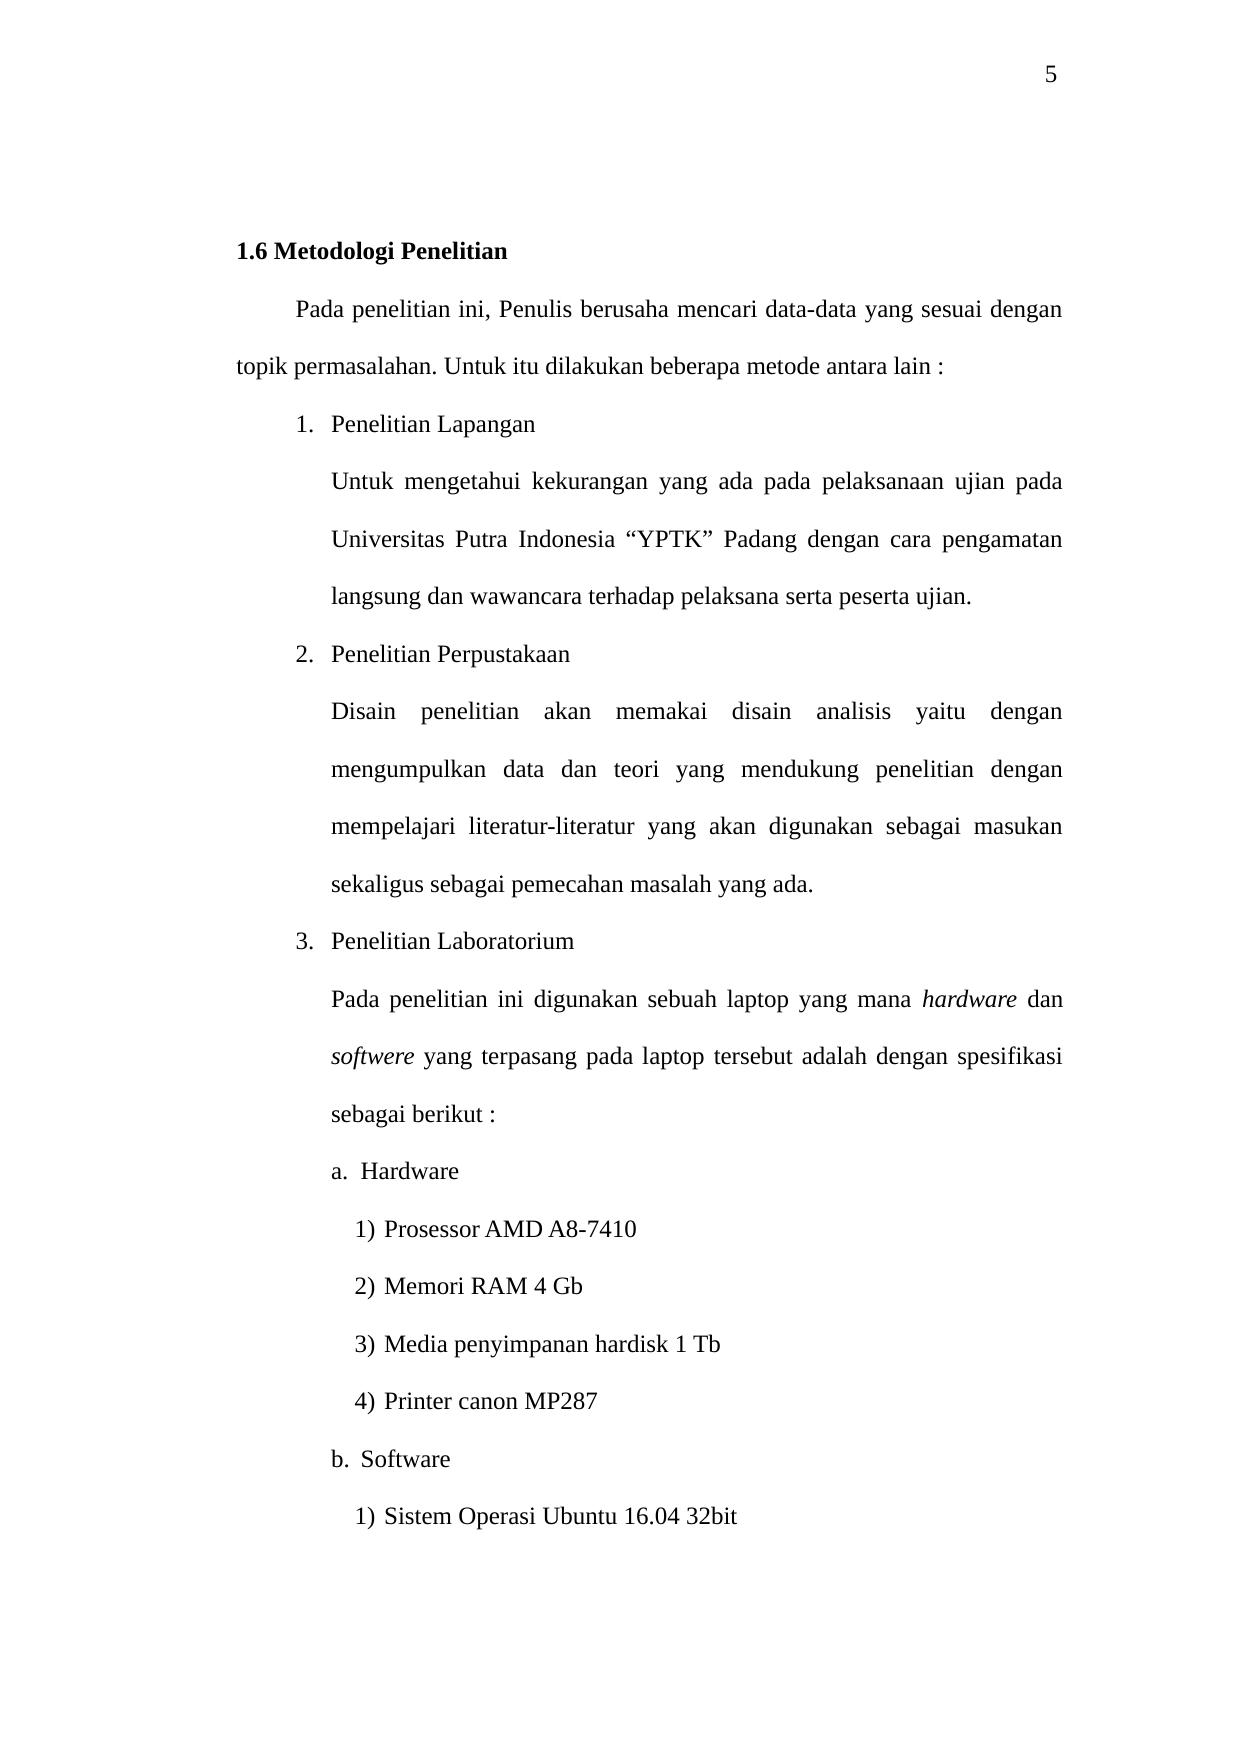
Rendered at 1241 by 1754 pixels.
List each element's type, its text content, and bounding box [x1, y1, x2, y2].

list Printer canon MP287 [354, 1386, 1063, 1415]
subtitle 1.6 Metodologi Penelitian [236, 236, 1063, 265]
text Pada penelitian ini, Penulis berusaha mencari data-data yang sesuai dengan topik permasalahan. Untuk itu dilakukan beberapa metode antara lain : [236, 294, 1063, 380]
list Penelitian Perpustakaan [295, 639, 1063, 667]
list Penelitian Lapangan [295, 409, 1063, 437]
list Prosessor AMD A8-7410 [354, 1214, 1063, 1242]
list Disain penelitian akan memakai disain analisis yaitu dengan mengumpulkan data dan teori yang mendukung penelitian dengan mempelajari literatur-literatur yang akan digunakan sebagai masukan sekaligus sebagai pemecahan masalah yang ada. [295, 696, 1063, 897]
list Memori RAM 4 Gb [354, 1271, 1063, 1300]
list Penelitian Laboratorium [295, 926, 1063, 955]
list Untuk mengetahui kekurangan yang ada pada pelaksanaan ujian pada Universitas Putra Indonesia “YPTK” Padang dengan cara pengamatan langsung dan wawancara terhadap pelaksana serta peserta ujian. [295, 466, 1063, 610]
list Pada penelitian ini digunakan sebuah laptop yang mana hardware dan softwere yang terpasang pada laptop tersebut adalah dengan spesifikasi sebagai berikut : [295, 984, 1063, 1127]
list Media penyimpanan hardisk 1 Tb [354, 1329, 1063, 1357]
list Software [331, 1444, 1063, 1472]
list Hardware [331, 1156, 1063, 1185]
list Sistem Operasi Ubuntu 16.04 32bit [354, 1501, 1063, 1530]
